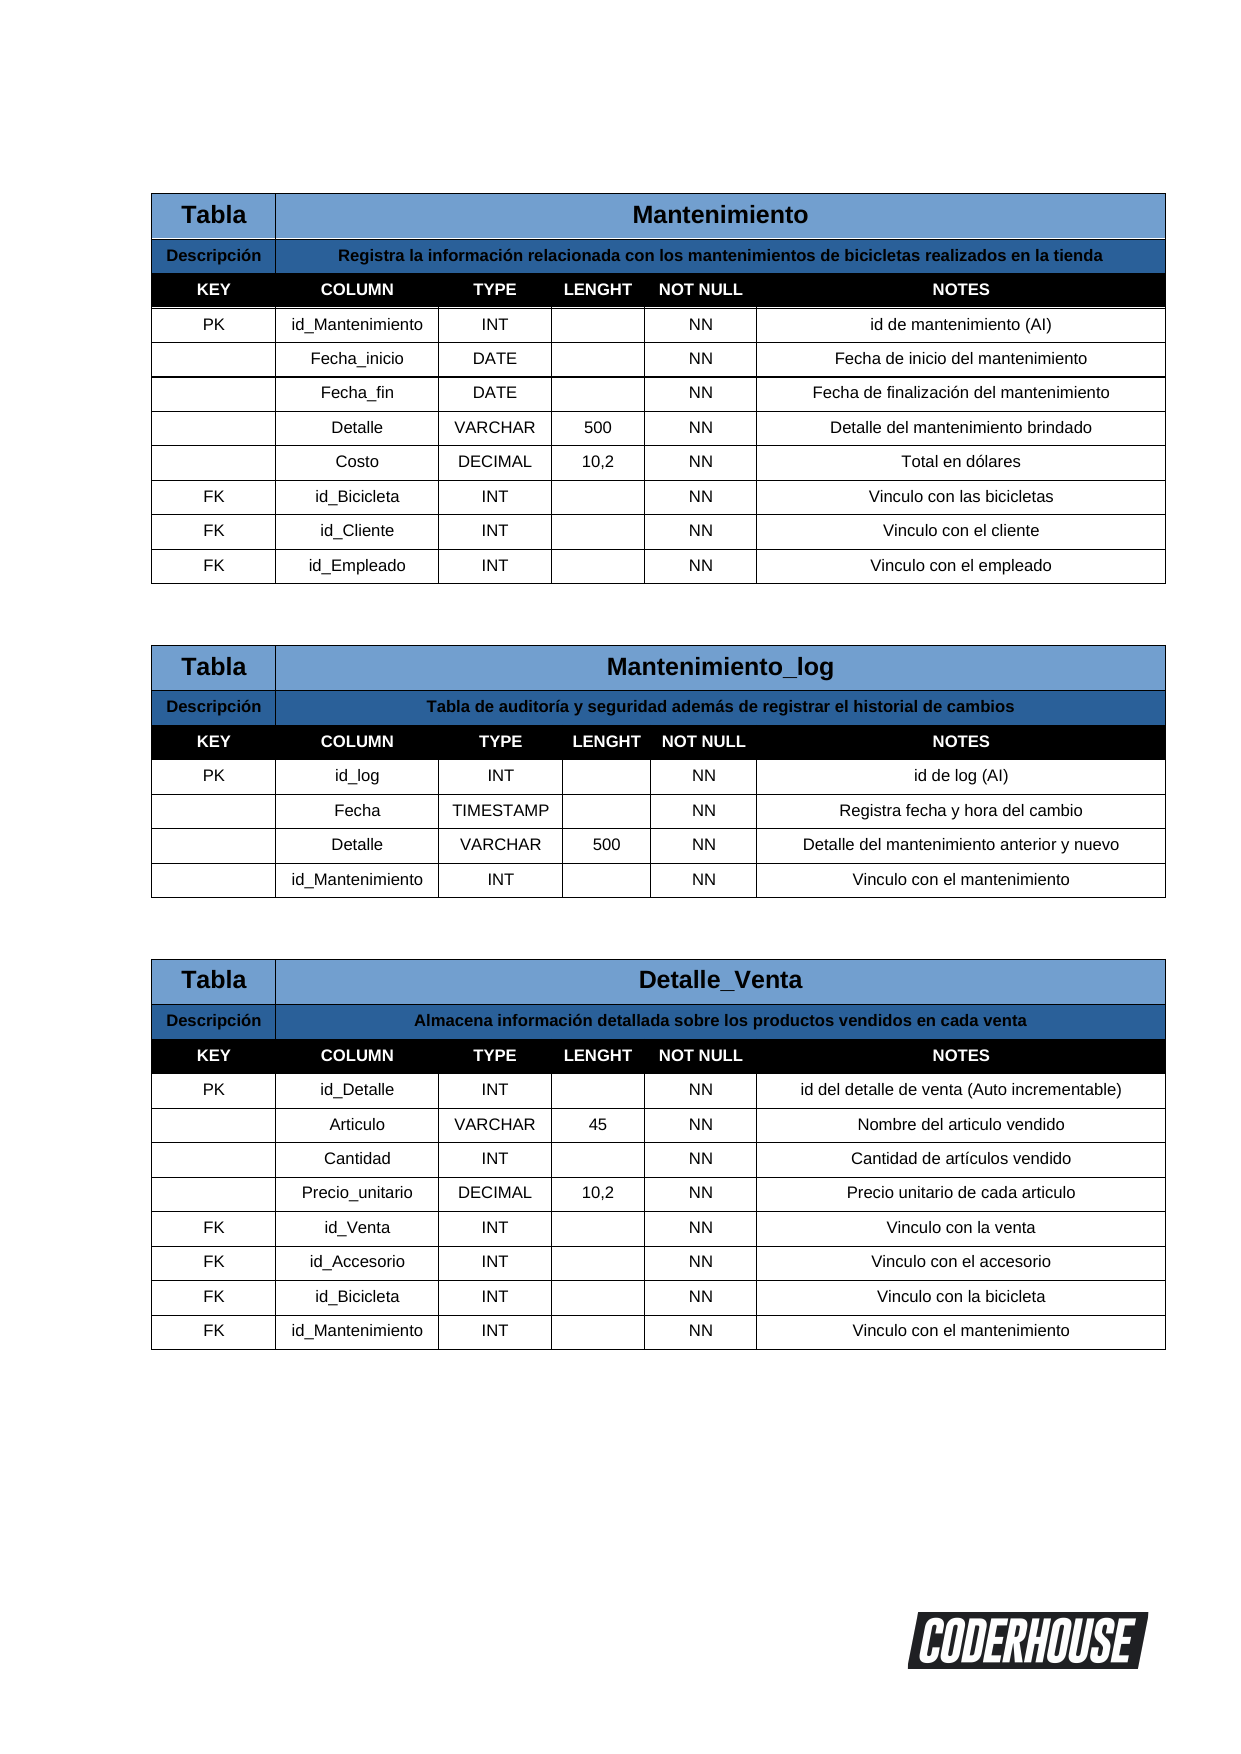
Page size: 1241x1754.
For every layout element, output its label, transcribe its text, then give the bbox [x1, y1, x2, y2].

table_cell id del detalle de venta (Auto incrementable) [757, 1074, 1165, 1108]
table_cell FK [152, 1281, 275, 1314]
table_cell Vinculo con el accesorio [757, 1247, 1165, 1280]
table_header Mantenimiento [276, 194, 1165, 238]
table_cell Detalle [276, 829, 438, 863]
table_cell INT [439, 515, 551, 549]
table_cell id_Accesorio [276, 1247, 438, 1280]
table_cell Vinculo con las bicicletas [757, 481, 1165, 514]
table_cell NN [645, 1247, 756, 1280]
table_cell PK [152, 1074, 275, 1108]
table_cell NN [645, 1281, 756, 1314]
table_cell FK [152, 1212, 275, 1246]
table_cell Vinculo con la venta [757, 1212, 1165, 1246]
table_cell [552, 1247, 644, 1280]
table_cell NN [645, 550, 756, 583]
table_cell [552, 1212, 644, 1246]
table_cell 45 [552, 1109, 644, 1142]
table_cell 500 [563, 829, 650, 863]
table_cell NN [645, 515, 756, 549]
table_cell INT [439, 550, 551, 583]
table_cell Costo [276, 446, 438, 480]
table_header Mantenimiento_log [276, 646, 1165, 690]
table_cell id_Cliente [276, 515, 438, 549]
table_cell LENGHT [552, 1040, 644, 1073]
table_cell FK [152, 550, 275, 583]
table_cell [152, 378, 275, 411]
table_cell Tabla de auditoría y seguridad además de registrar el historial de cambios [276, 691, 1165, 725]
table_cell [152, 864, 275, 897]
table_cell NN [645, 1212, 756, 1246]
table_cell TIMESTAMP [439, 795, 562, 828]
table_cell id_Mantenimiento [276, 1316, 438, 1349]
table_cell Registra fecha y hora del cambio [757, 795, 1165, 828]
table_cell NN [645, 343, 756, 376]
table_cell id_Venta [276, 1212, 438, 1246]
table_cell Vinculo con el mantenimiento [757, 1316, 1165, 1349]
table_cell KEY [152, 726, 275, 759]
table_cell NOTES [757, 1040, 1165, 1073]
table_cell NN [645, 1074, 756, 1108]
table_cell FK [152, 1316, 275, 1349]
table_cell DECIMAL [439, 1178, 551, 1211]
table_cell NN [651, 829, 756, 863]
table_cell INT [439, 1212, 551, 1246]
table_cell id_Bicicleta [276, 1281, 438, 1314]
table_cell VARCHAR [439, 1109, 551, 1142]
table_cell [152, 412, 275, 445]
table_cell Total en dólares [757, 446, 1165, 480]
table_cell Fecha de finalización del mantenimiento [757, 378, 1165, 411]
table_cell VARCHAR [439, 829, 562, 863]
table_header Detalle_Venta [276, 960, 1165, 1004]
table_cell DATE [439, 378, 551, 411]
table_cell [552, 550, 644, 583]
table_cell id_Bicicleta [276, 481, 438, 514]
table_cell [152, 446, 275, 480]
table_cell NN [645, 412, 756, 445]
table_cell Cantidad [276, 1143, 438, 1177]
table_cell [563, 864, 650, 897]
table_cell INT [439, 1247, 551, 1280]
table_cell Detalle del mantenimiento anterior y nuevo [757, 829, 1165, 863]
table_cell NN [645, 378, 756, 411]
table_cell [563, 760, 650, 794]
table_cell Almacena información detallada sobre los productos vendidos en cada venta [276, 1005, 1165, 1039]
table_cell 10,2 [552, 446, 644, 480]
table_cell NN [645, 481, 756, 514]
table_cell NN [651, 795, 756, 828]
table_cell [152, 343, 275, 376]
table_cell NOTES [757, 726, 1165, 759]
table_cell [552, 1281, 644, 1314]
table_cell [552, 343, 644, 376]
table_cell Fecha [276, 795, 438, 828]
table_cell id_Mantenimiento [276, 309, 438, 342]
table_cell INT [439, 760, 562, 794]
table_cell COLUMN [276, 274, 438, 307]
table_cell Descripción [152, 691, 275, 725]
table_cell NN [645, 1178, 756, 1211]
table_cell COLUMN [276, 1040, 438, 1073]
table_cell NN [651, 864, 756, 897]
table_cell COLUMN [276, 726, 438, 759]
table_cell NN [645, 1109, 756, 1142]
table_cell INT [439, 481, 551, 514]
table_cell NN [645, 1143, 756, 1177]
table_cell PK [152, 760, 275, 794]
table_cell id_Detalle [276, 1074, 438, 1108]
table_cell [552, 1074, 644, 1108]
table_cell [552, 309, 644, 342]
table_cell Detalle del mantenimiento brindado [757, 412, 1165, 445]
table_cell INT [439, 1143, 551, 1177]
table_cell Vinculo con el cliente [757, 515, 1165, 549]
table_cell id_Mantenimiento [276, 864, 438, 897]
table_cell [152, 795, 275, 828]
table_cell DATE [439, 343, 551, 376]
table_cell id de mantenimiento (AI) [757, 309, 1165, 342]
table_cell INT [439, 1316, 551, 1349]
table_cell INT [439, 1074, 551, 1108]
table_cell TYPE [439, 274, 551, 307]
table_cell INT [439, 1281, 551, 1314]
table_cell [552, 515, 644, 549]
table_cell id de log (AI) [757, 760, 1165, 794]
table_cell [552, 1316, 644, 1349]
table_cell FK [152, 481, 275, 514]
table_cell Fecha de inicio del mantenimiento [757, 343, 1165, 376]
table_cell 500 [552, 412, 644, 445]
table_cell Descripción [152, 1005, 275, 1039]
table_cell [552, 481, 644, 514]
table_cell NN [645, 446, 756, 480]
table_cell Articulo [276, 1109, 438, 1142]
table_cell Detalle [276, 412, 438, 445]
table_cell Descripción [152, 240, 275, 273]
table_cell KEY [152, 1040, 275, 1073]
table_cell TYPE [439, 726, 562, 759]
table_cell 10,2 [552, 1178, 644, 1211]
table_cell Cantidad de artículos vendido [757, 1143, 1165, 1177]
table_cell id_log [276, 760, 438, 794]
table_cell Precio unitario de cada articulo [757, 1178, 1165, 1211]
table_cell KEY [152, 274, 275, 307]
table_header Tabla [152, 646, 275, 690]
table_cell Vinculo con la bicicleta [757, 1281, 1165, 1314]
table_cell Nombre del articulo vendido [757, 1109, 1165, 1142]
table_cell NOT NULL [645, 274, 756, 307]
table_cell Vinculo con el mantenimiento [757, 864, 1165, 897]
table_cell [152, 829, 275, 863]
table_cell Vinculo con el empleado [757, 550, 1165, 583]
table_cell Fecha_inicio [276, 343, 438, 376]
table_cell TYPE [439, 1040, 551, 1073]
table_cell LENGHT [563, 726, 650, 759]
table_cell id_Empleado [276, 550, 438, 583]
table_cell [152, 1143, 275, 1177]
table_cell Registra la información relacionada con los mantenimientos de bicicletas realizados en la tienda [276, 240, 1165, 273]
table_cell INT [439, 309, 551, 342]
table_cell [152, 1109, 275, 1142]
table_cell NOT NULL [645, 1040, 756, 1073]
table_cell VARCHAR [439, 412, 551, 445]
table_header Tabla [152, 960, 275, 1004]
table_cell [552, 1143, 644, 1177]
table_cell FK [152, 515, 275, 549]
picture [907, 1612, 1149, 1669]
table_cell DECIMAL [439, 446, 551, 480]
table_cell PK [152, 309, 275, 342]
table_cell INT [439, 864, 562, 897]
table_cell [563, 795, 650, 828]
table_cell LENGHT [552, 274, 644, 307]
table_cell [552, 378, 644, 411]
table_cell FK [152, 1247, 275, 1280]
table_cell NN [645, 309, 756, 342]
table_cell NN [645, 1316, 756, 1349]
table_cell Precio_unitario [276, 1178, 438, 1211]
table_header Tabla [152, 194, 275, 238]
table_cell NOTES [757, 274, 1165, 307]
table_cell Fecha_fin [276, 378, 438, 411]
table_cell [152, 1178, 275, 1211]
table_cell NOT NULL [651, 726, 756, 759]
table_cell NN [651, 760, 756, 794]
